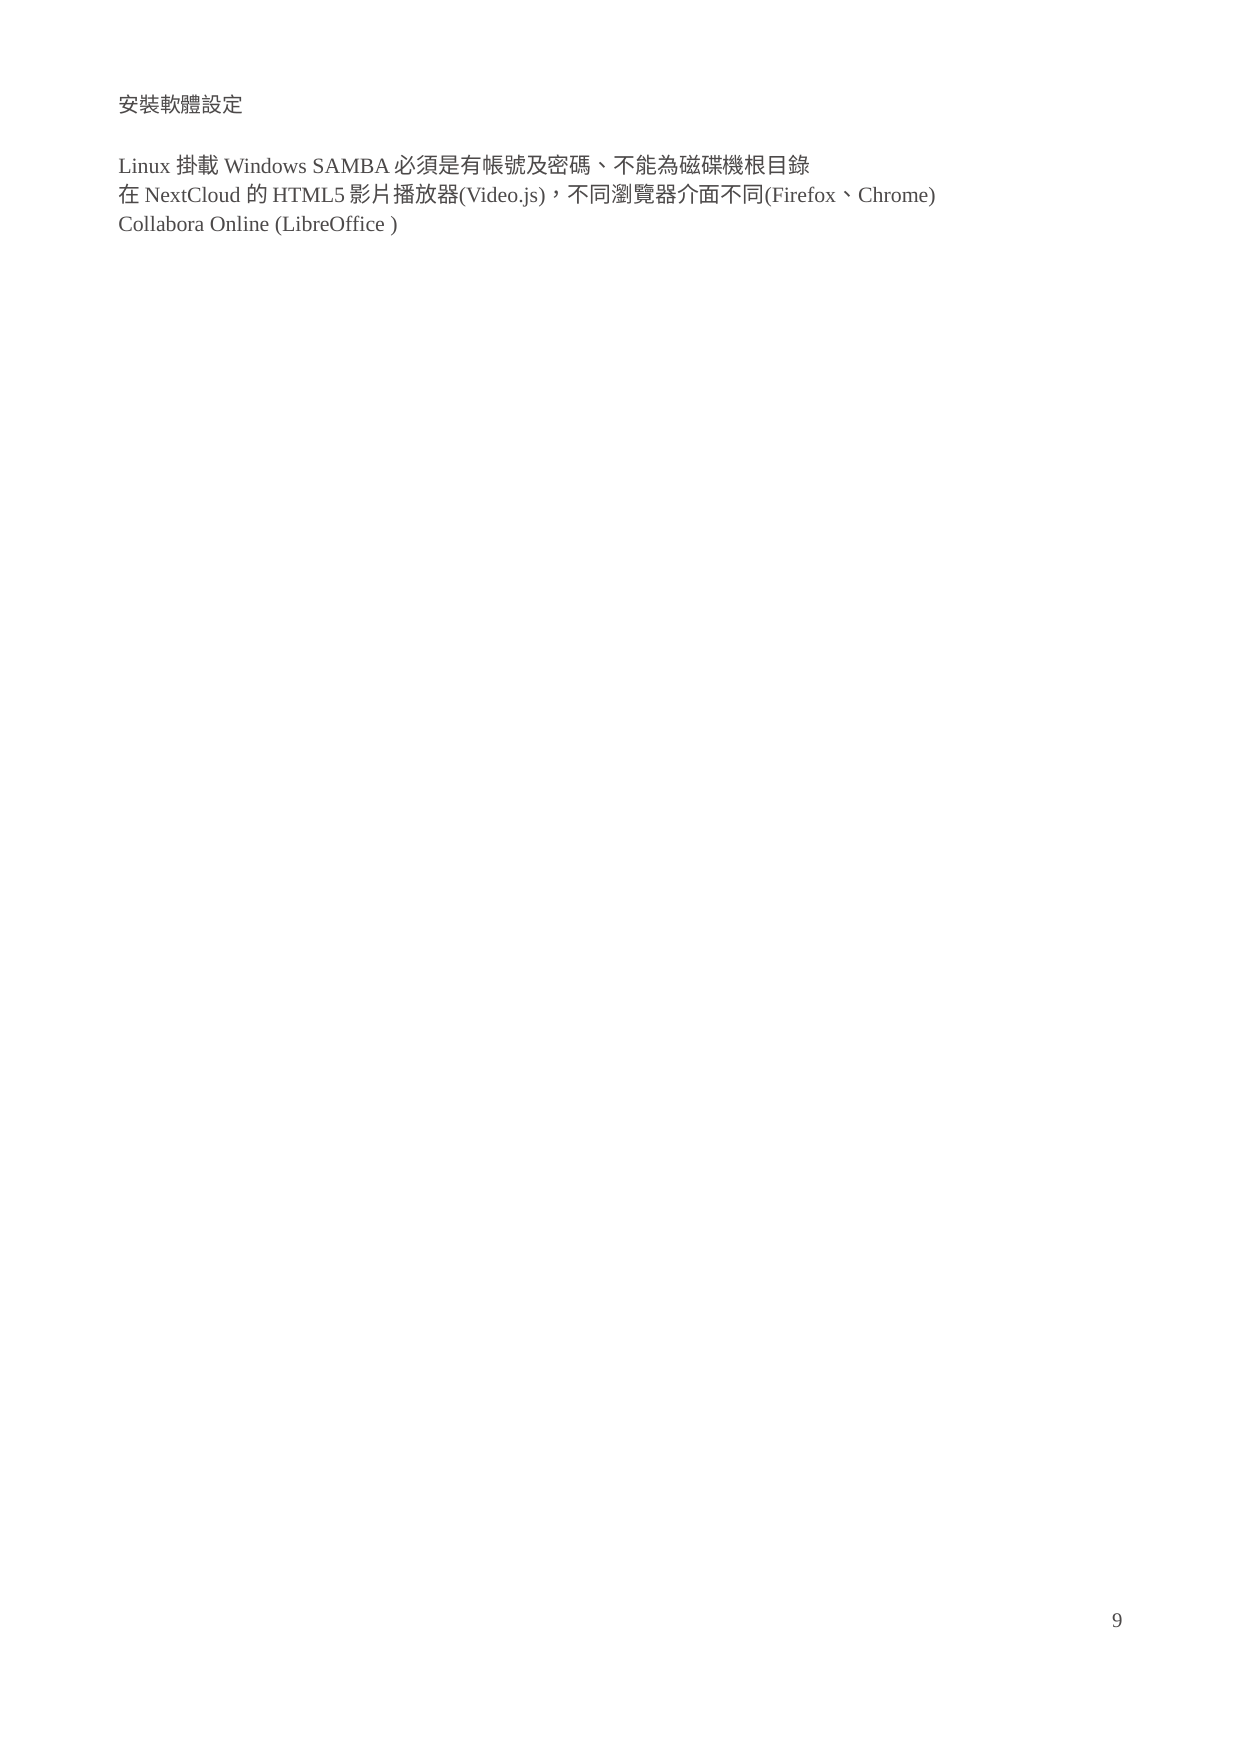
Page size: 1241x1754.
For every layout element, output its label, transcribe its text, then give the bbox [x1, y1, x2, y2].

text 在NextCloud 的HTML5影片播放器(Video.js)，不同瀏覽器介面不同(Firefox、Chrome) [118, 179, 1122, 208]
text Linux 掛載Windows SAMBA必須是有帳號及密碼、不能為磁碟機根目錄 [118, 150, 1122, 179]
text Collabora Online (LibreOffice ) [118, 208, 1122, 237]
